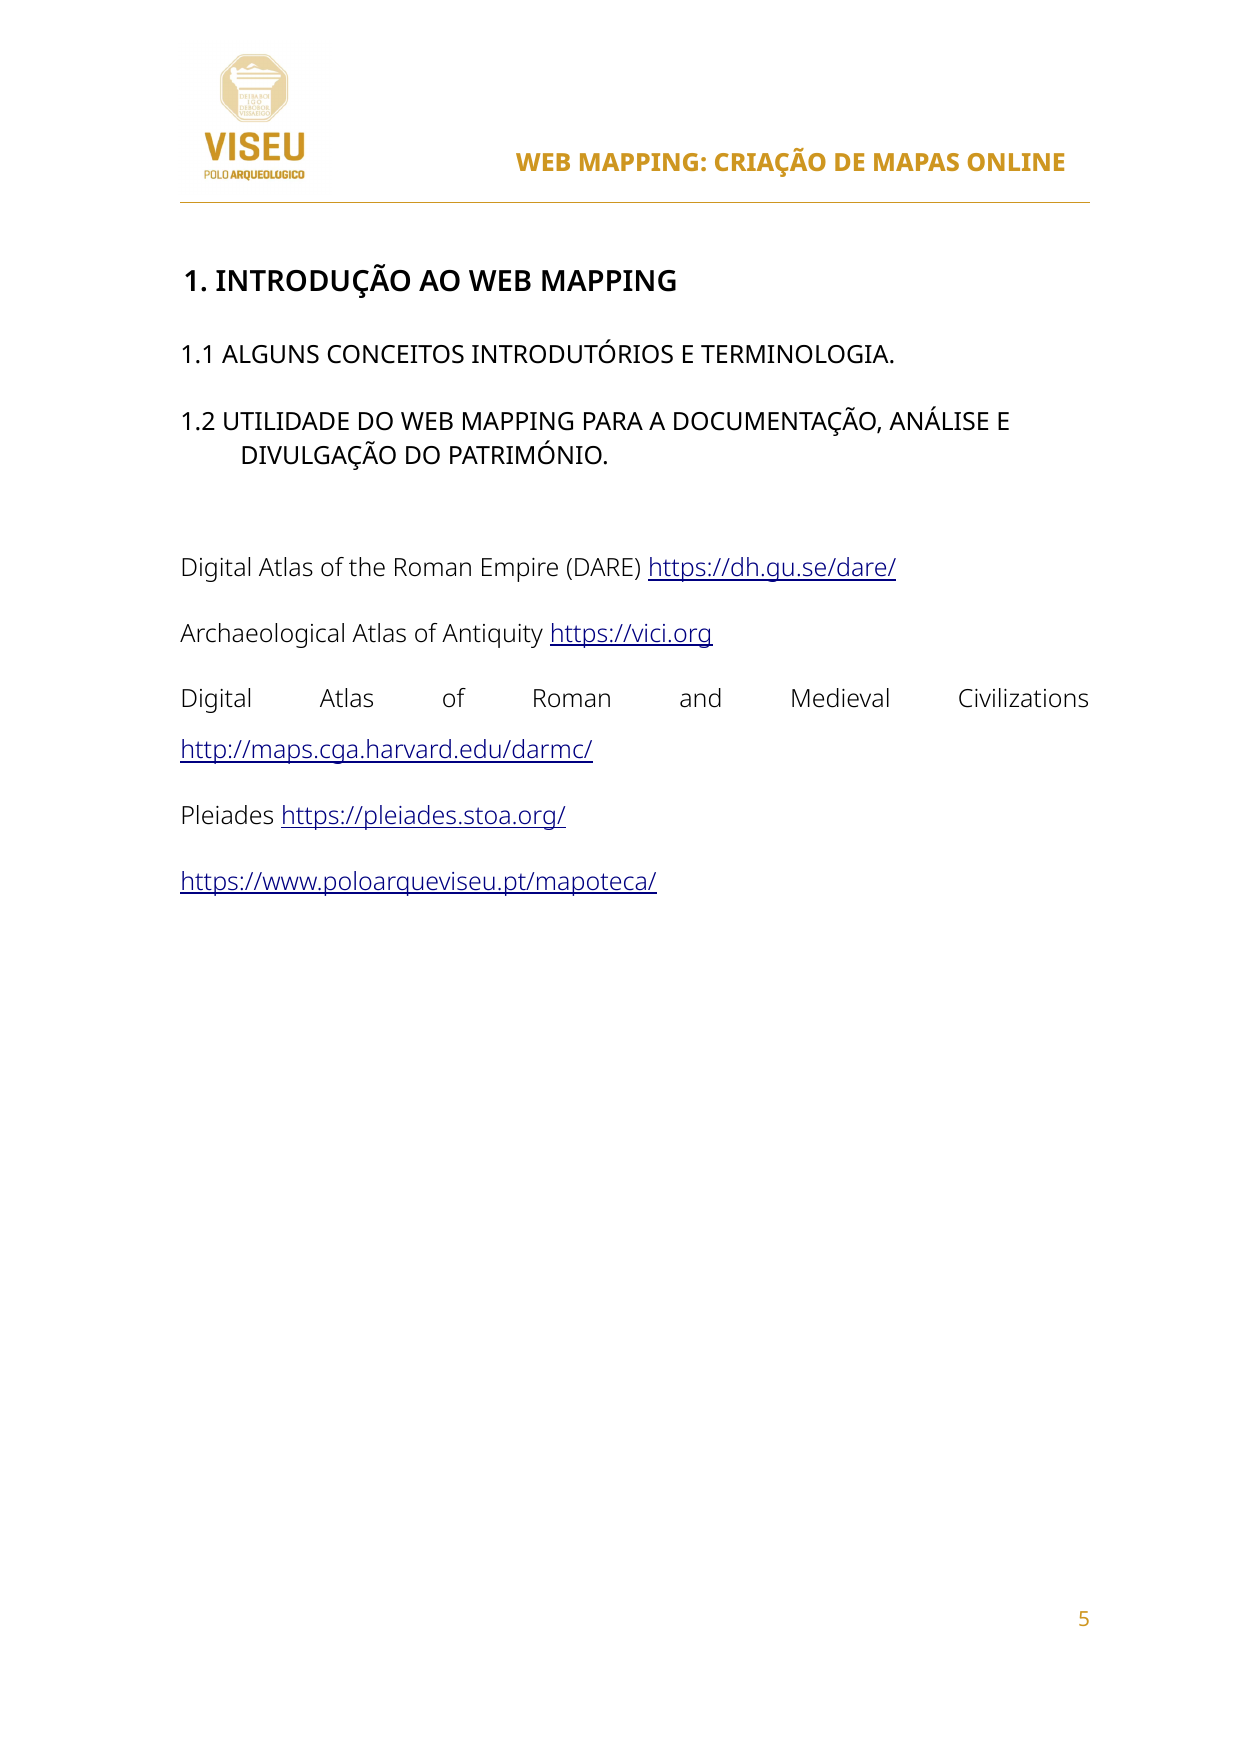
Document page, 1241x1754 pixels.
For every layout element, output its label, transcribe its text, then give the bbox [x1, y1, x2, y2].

text Archaeological Atlas of Antiquity https://vici.org [180, 616, 1090, 649]
subtitle 1.1 Alguns conceitos introdutórios e terminologia. [180, 336, 1090, 370]
subtitle 1. Introdução ao Web Mapping [180, 257, 1090, 303]
text Digital Atlas of the Roman Empire (DARE) https://dh.gu.se/dare/ [180, 550, 1090, 584]
text Pleiades https://pleiades.stoa.org/ [180, 798, 1090, 832]
text Digital Atlas of Roman and Medieval Civilizations http://maps.cga.harvard.edu/darmc/ [180, 681, 1090, 766]
text https://www.poloarqueviseu.pt/mapoteca/ [180, 863, 1090, 897]
subtitle 1.2 Utilidade do Web Mapping para a documentação, análise e divulgação do património. [180, 404, 1090, 472]
